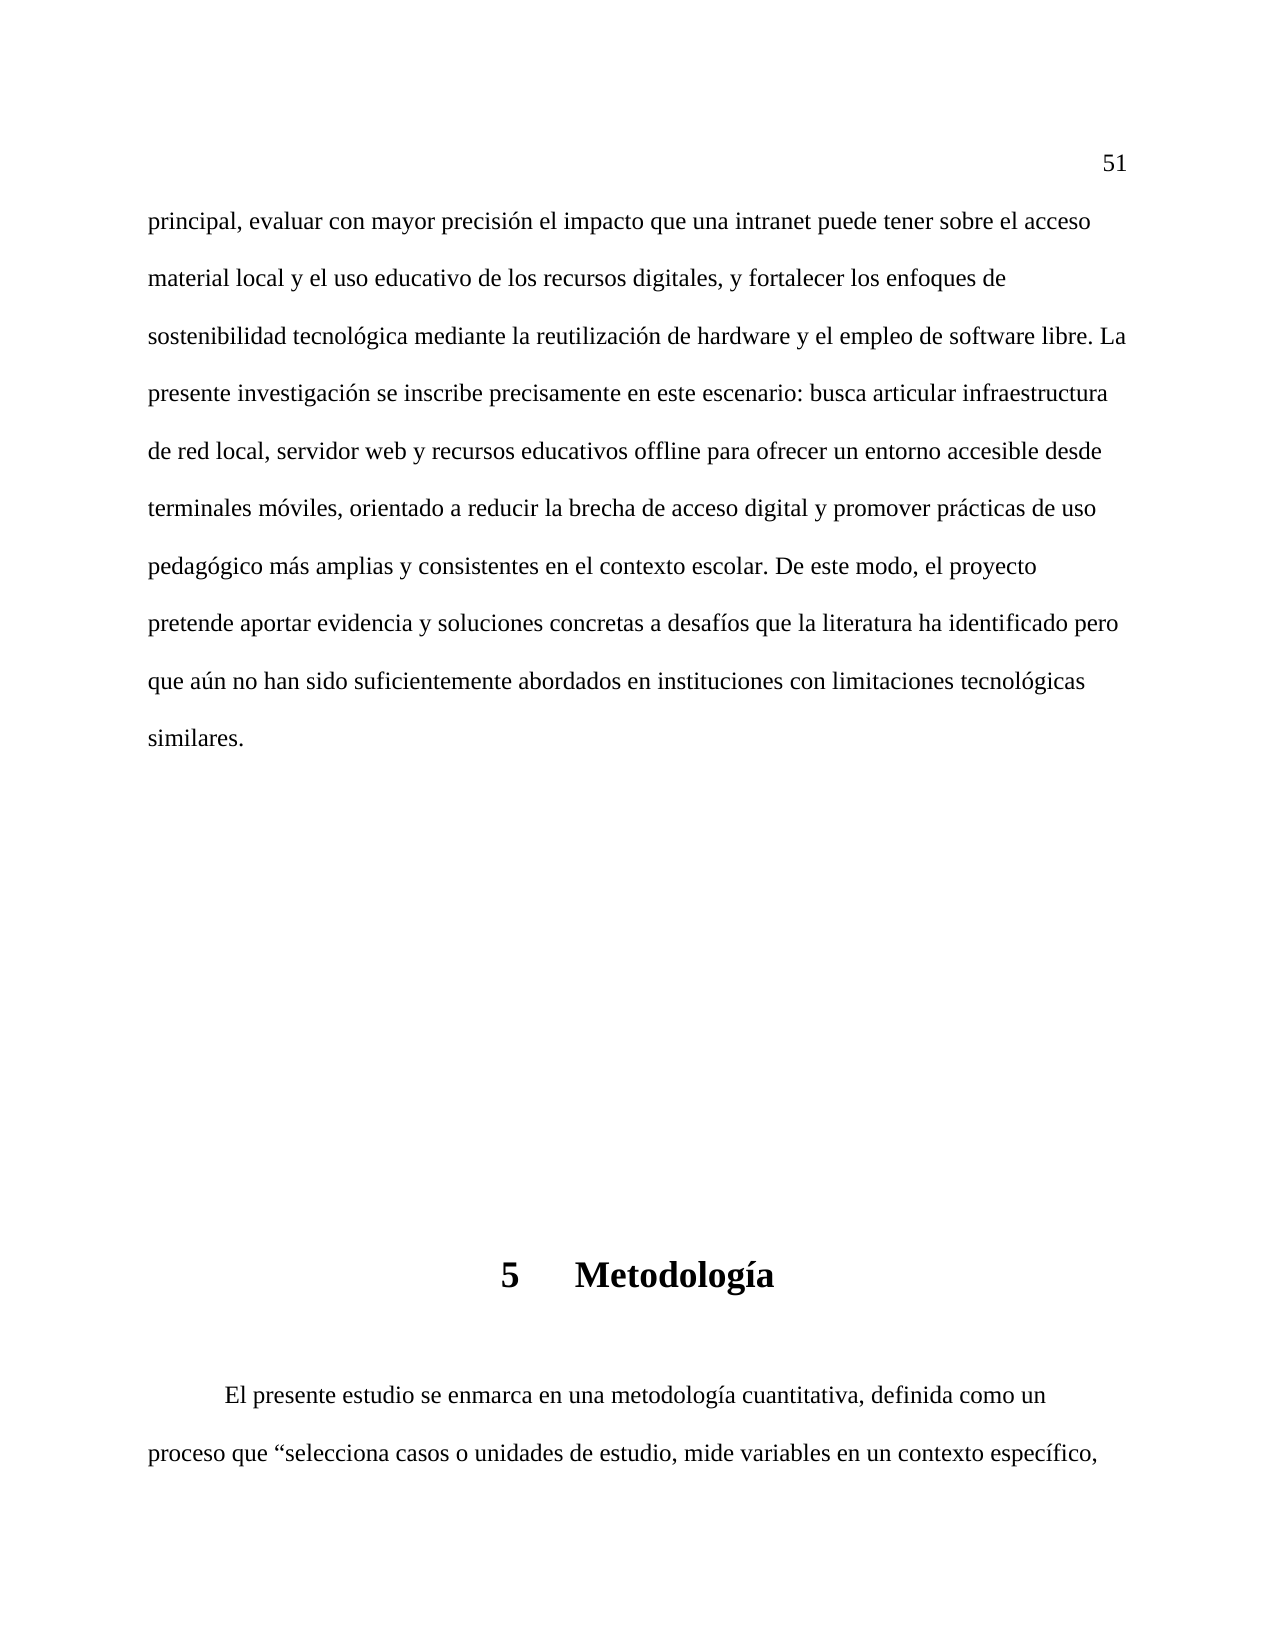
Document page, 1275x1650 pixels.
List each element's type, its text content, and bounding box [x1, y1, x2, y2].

text principal, evaluar con mayor precisión el impacto que una intranet puede tener sobre el acceso material local y el uso educativo de los recursos digitales, y fortalecer los enfoques de sostenibilidad tecnológica mediante la reutilización de hardware y el empleo de software libre. La presente investigación se inscribe precisamente en este escenario: busca articular infraestructura de red local, servidor web y recursos educativos offline para ofrecer un entorno accesible desde terminales móviles, orientado a reducir la brecha de acceso digital y promover prácticas de uso pedagógico más amplias y consistentes en el contexto escolar. De este modo, el proyecto pretende aportar evidencia y soluciones concretas a desafíos que la literatura ha identificado pero que aún no han sido suficientemente abordados en instituciones con limitaciones tecnológicas similares. [148, 206, 1127, 752]
text El presente estudio se enmarca en una metodología cuantitativa, definida como un proceso que “selecciona casos o unidades de estudio, mide variables en un contexto específico, [148, 1381, 1127, 1467]
subtitle Metodología [148, 1253, 1127, 1296]
